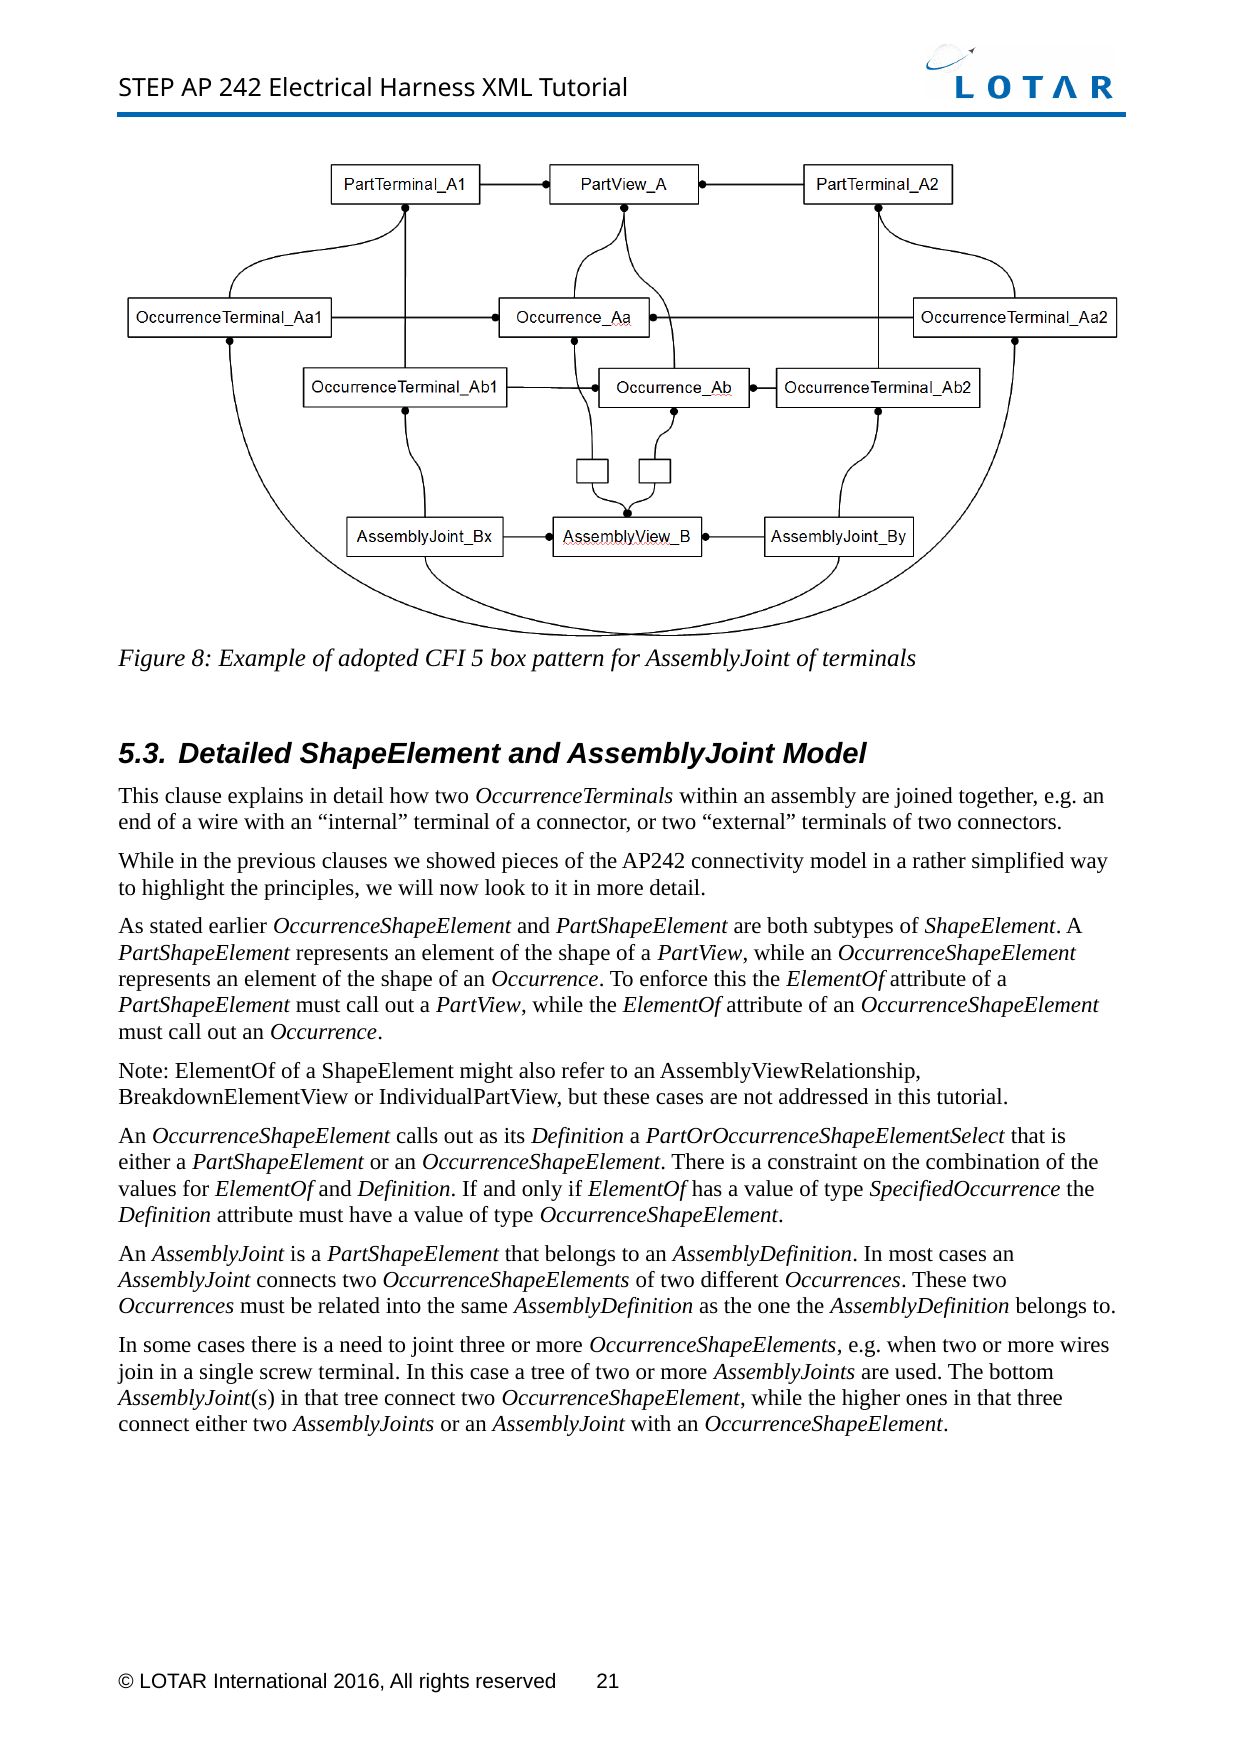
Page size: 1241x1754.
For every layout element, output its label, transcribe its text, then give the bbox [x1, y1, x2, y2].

picture [118, 153, 1123, 644]
text In some cases there is a need to joint three or more OccurrenceShapeElements, e.g. when two or more wires join in a single screw terminal. In this case a tree of two or more AssemblyJoints are used. The bottom AssemblyJoint(s) in that tree connect two OccurrenceShapeElement, while the higher ones in that three connect either two AssemblyJoints or an AssemblyJoint with an OccurrenceShapeElement. [118, 1331, 1122, 1437]
text Figure 8: Example of adopted CFI 5 box pattern for AssemblyJoint of terminals [118, 644, 1122, 672]
text Note: ElementOf of a ShapeElement might also refer to an AssemblyViewRelationship, BreakdownElementView or IndividualPartView, but these cases are not addressed in this tutorial. [118, 1057, 1122, 1109]
text While in the previous clauses we showed pieces of the AP242 connectivity model in a rather simplified way to highlight the principles, we will now look to it in more detail. [118, 847, 1122, 900]
text This clause explains in detail how two OccurrenceTerminals within an assembly are joined together, e.g. an end of a wire with an “internal” terminal of a connector, or two “external” terminals of two connectors. [118, 782, 1122, 835]
subtitle Detailed ShapeElement and AssemblyJoint Model [118, 736, 1122, 769]
text An AssemblyJoint is a PartShapeElement that belongs to an AssemblyDefinition. In most cases an AssemblyJoint connects two OccurrenceShapeElements of two different Occurrences. These two Occurrences must be related into the same AssemblyDefinition as the one the AssemblyDefinition belongs to. [118, 1240, 1122, 1319]
text An OccurrenceShapeElement calls out as its Definition a PartOrOccurrenceShapeElementSelect that is either a PartShapeElement or an OccurrenceShapeElement. There is a constraint on the combination of the values for ElementOf and Definition. If and only if ElementOf has a value of type SpecifiedOccurrence the Definition attribute must have a value of type OccurrenceShapeElement. [118, 1122, 1122, 1227]
text As stated earlier OccurrenceShapeElement and PartShapeElement are both subtypes of ShapeElement. A PartShapeElement represents an element of the shape of a PartView, while an OccurrenceShapeElement represents an element of the shape of an Occurrence. To enforce this the ElementOf attribute of a PartShapeElement must call out a PartView, while the ElementOf attribute of an OccurrenceShapeElement must call out an Occurrence. [118, 912, 1122, 1044]
